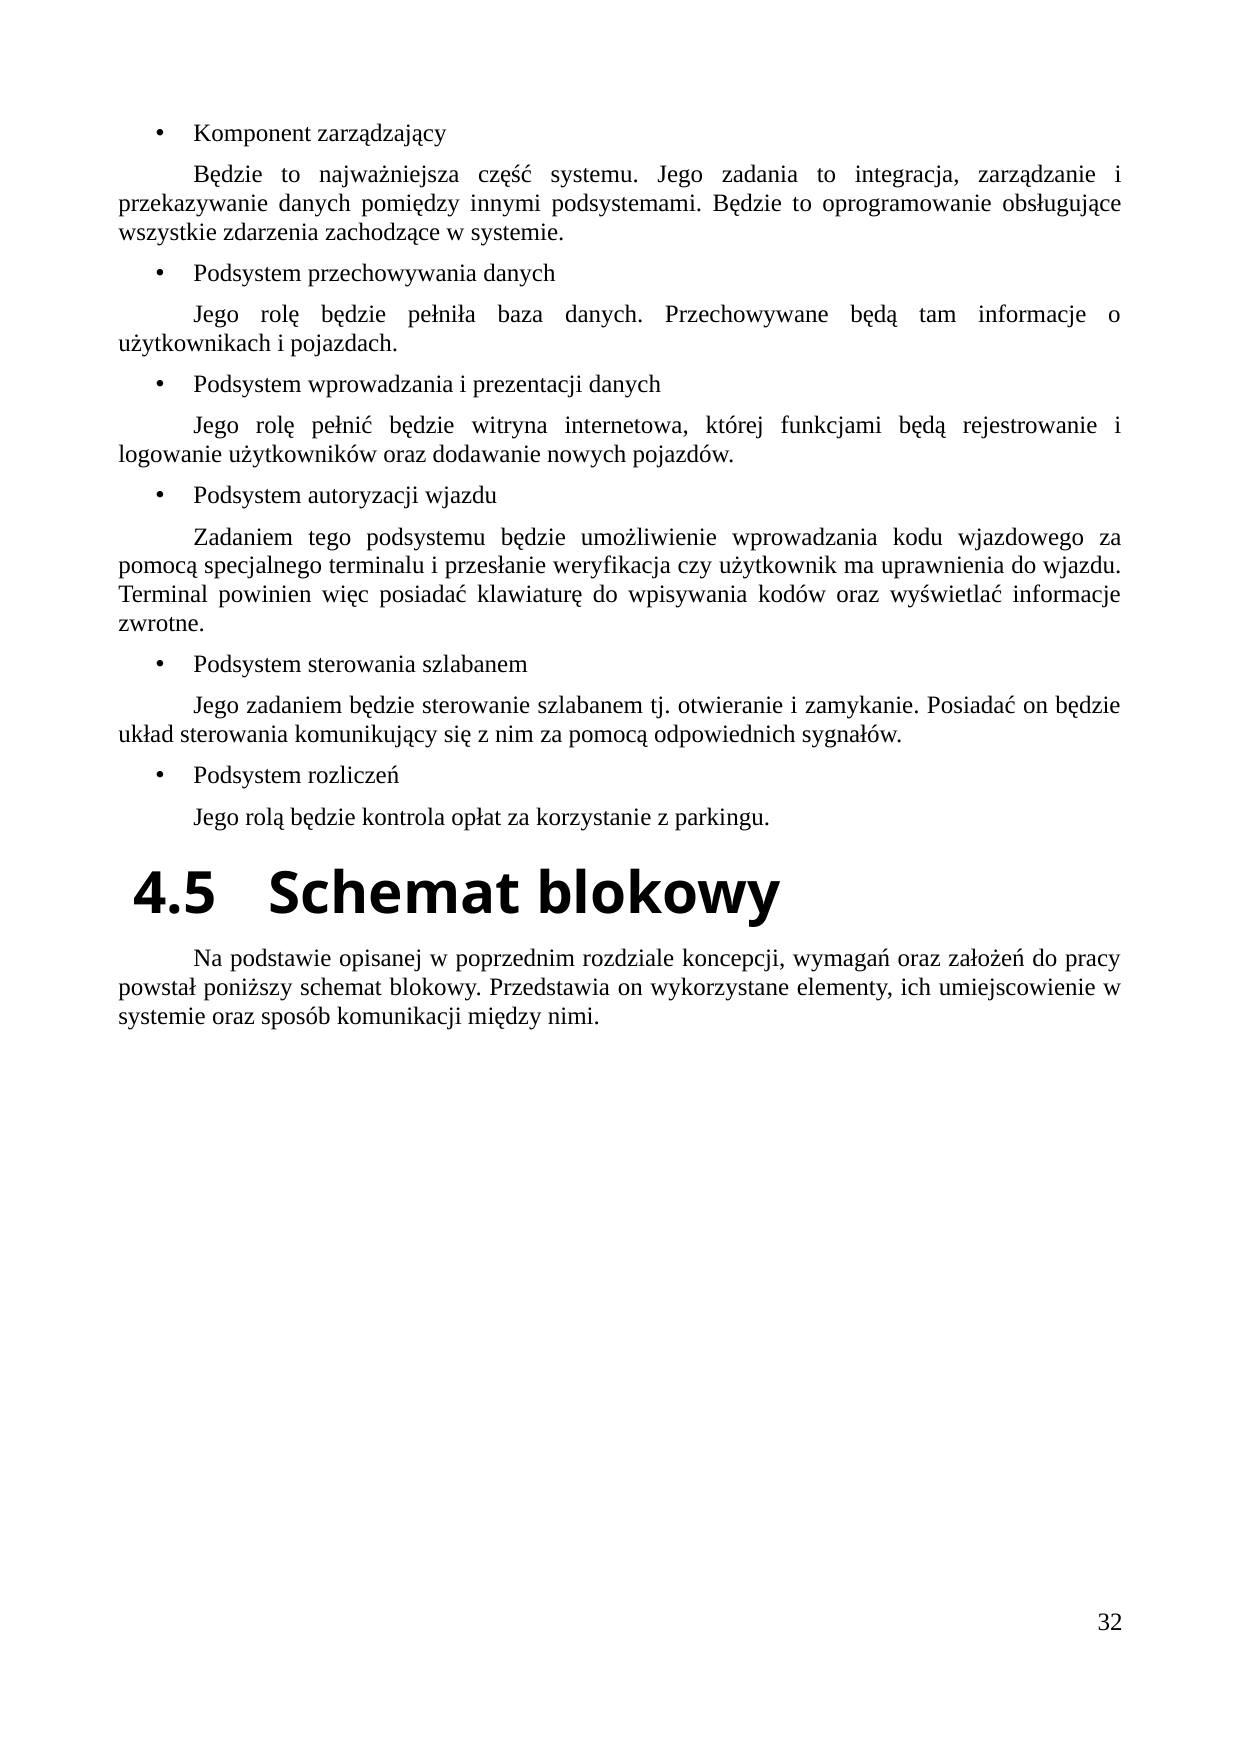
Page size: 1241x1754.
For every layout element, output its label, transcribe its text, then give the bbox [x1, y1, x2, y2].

text Jego rolę pełnić będzie witryna internetowa, której funkcjami będą rejestrowanie i logowanie użytkowników oraz dodawanie nowych pojazdów. [118, 411, 1122, 468]
text Zadaniem tego podsystemu będzie umożliwienie wprowadzania kodu wjazdowego za pomocą specjalnego terminalu i przesłanie weryfikacja czy użytkownik ma uprawnienia do wjazdu. Terminal powinien więc posiadać klawiaturę do wpisywania kodów oraz wyświetlać informacje zwrotne. [118, 522, 1122, 637]
list Jego rolą będzie kontrola opłat za korzystanie z parkingu. [156, 802, 1122, 831]
list Komponent zarządzający [156, 118, 1122, 147]
subtitle Schemat blokowy [118, 851, 1122, 931]
list Podsystem wprowadzania i prezentacji danych [156, 369, 1122, 398]
text Na podstawie opisanej w poprzednim rozdziale koncepcji, wymagań oraz założeń do pracy powstał poniższy schemat blokowy. Przedstawia on wykorzystane elementy, ich umiejscowienie w systemie oraz sposób komunikacji między nimi. [118, 943, 1122, 1030]
text Jego zadaniem będzie sterowanie szlabanem tj. otwieranie i zamykanie. Posiadać on będzie układ sterowania komunikujący się z nim za pomocą odpowiednich sygnałów. [118, 691, 1122, 748]
list Podsystem przechowywania danych [156, 258, 1122, 287]
text Będzie to najważniejsza część systemu. Jego zadania to integracja, zarządzanie i przekazywanie danych pomiędzy innymi podsystemami. Będzie to oprogramowanie obsługujące wszystkie zdarzenia zachodzące w systemie. [118, 159, 1122, 246]
list Podsystem sterowania szlabanem [156, 649, 1122, 678]
text Jego rolę będzie pełniła baza danych. Przechowywane będą tam informacje o użytkownikach i pojazdach. [118, 299, 1122, 357]
list Podsystem autoryzacji wjazdu [156, 481, 1122, 509]
list Podsystem rozliczeń [156, 761, 1122, 789]
